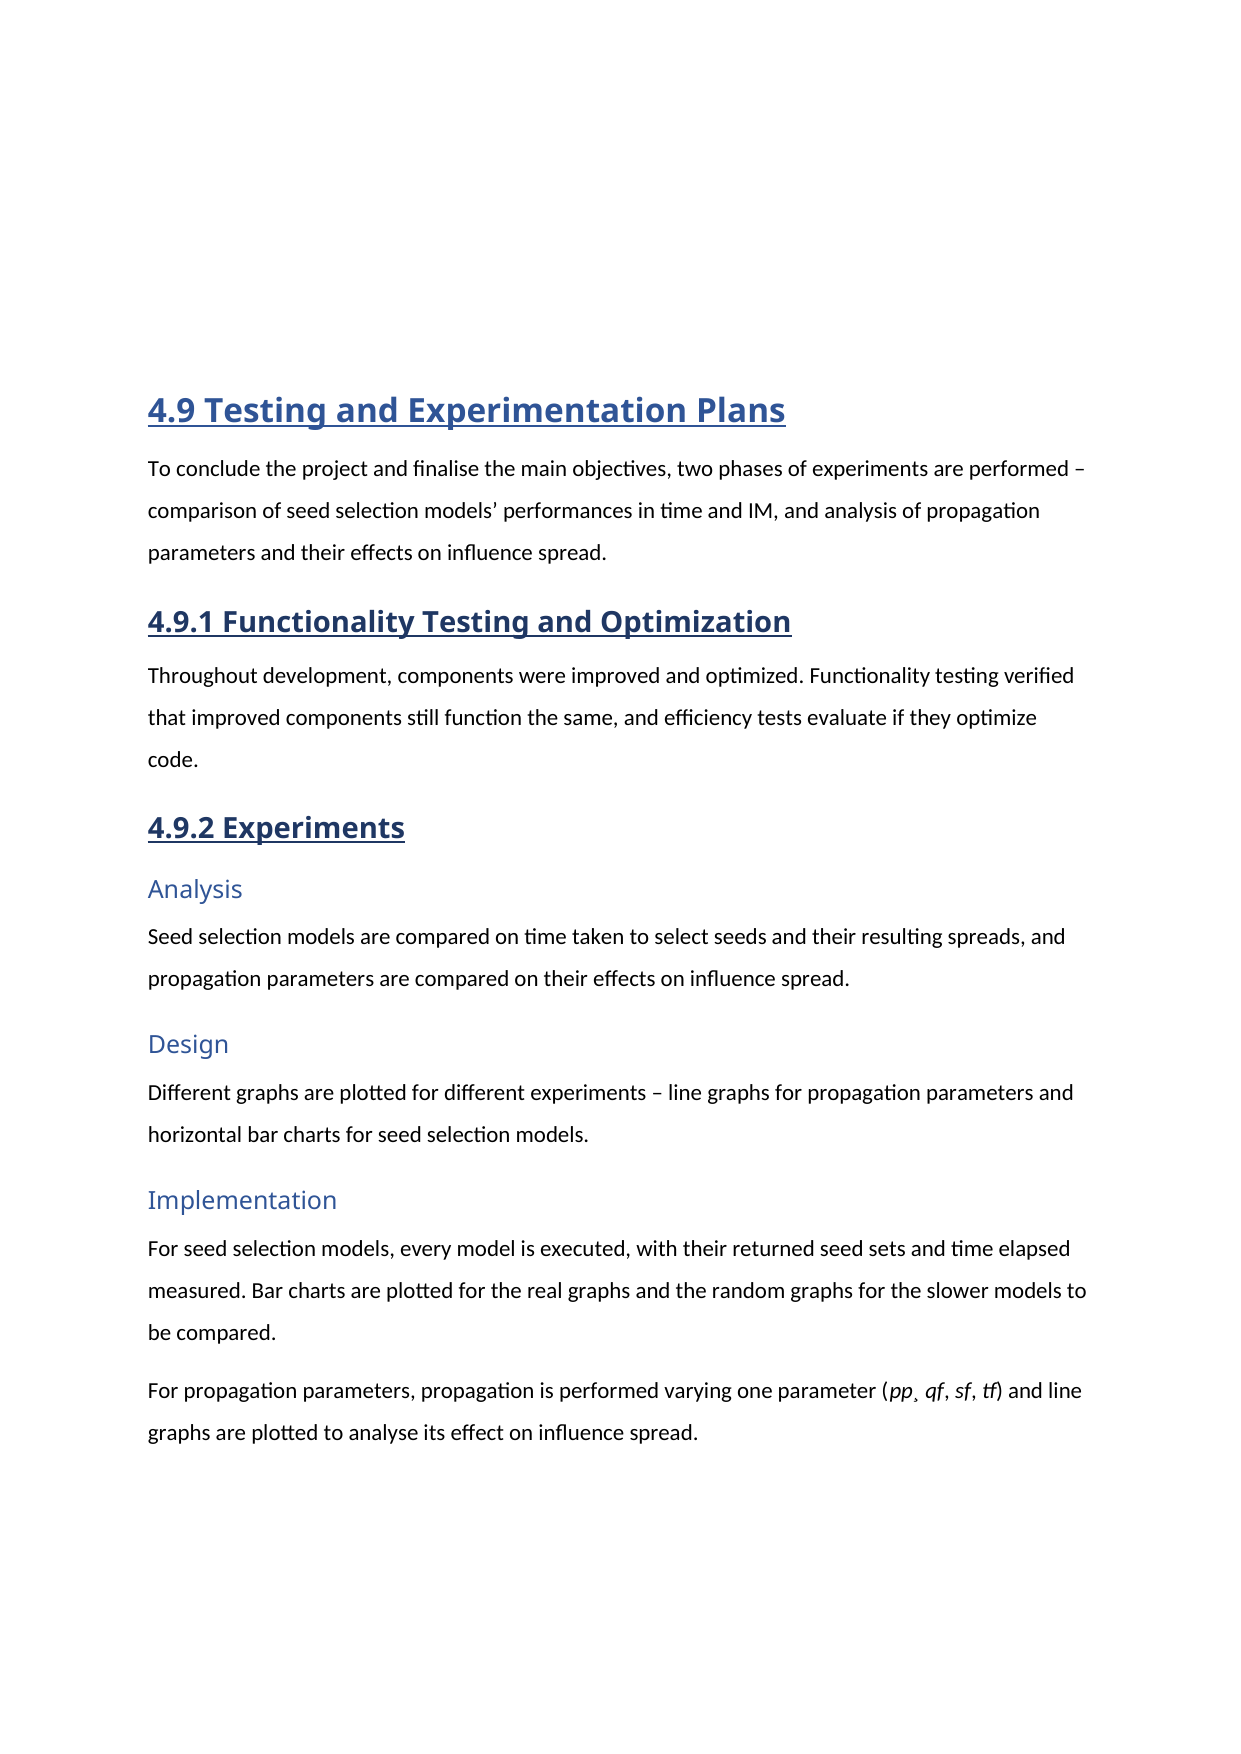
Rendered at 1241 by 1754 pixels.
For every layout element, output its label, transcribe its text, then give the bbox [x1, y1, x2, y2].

text Different graphs are plotted for different experiments – line graphs for propagation parameters and horizontal bar charts for seed selection models. [148, 1078, 1092, 1148]
subtitle Implementation [148, 1183, 1092, 1217]
text For seed selection models, every model is executed, with their returned seed sets and time elapsed measured. Bar charts are plotted for the real graphs and the random graphs for the slower models to be compared. [148, 1234, 1092, 1346]
subtitle Design [148, 1027, 1092, 1061]
text Throughout development, components were improved and optimized. Functionality testing verified that improved components still function the same, and efficiency tests evaluate if they optimize code. [148, 661, 1092, 773]
text To conclude the project and finalise the main objectives, two phases of experiments are performed – comparison of seed selection models’ performances in time and IM, and analysis of propagation parameters and their effects on influence spread. [148, 454, 1092, 567]
subtitle Analysis [148, 871, 1092, 905]
subtitle 4.9 Testing and Experimentation Plans [148, 386, 1092, 432]
subtitle 4.9.2 Experiments [148, 808, 1092, 847]
text For propagation parameters, propagation is performed varying one parameter (pp¸ qf, sf, tf) and line graphs are plotted to analyse its effect on influence spread. [148, 1377, 1092, 1447]
subtitle 4.9.1 Functionality Testing and Optimization [148, 601, 1092, 641]
text Seed selection models are compared on time taken to select seeds and their resulting spreads, and propagation parameters are compared on their effects on influence spread. [148, 922, 1092, 992]
